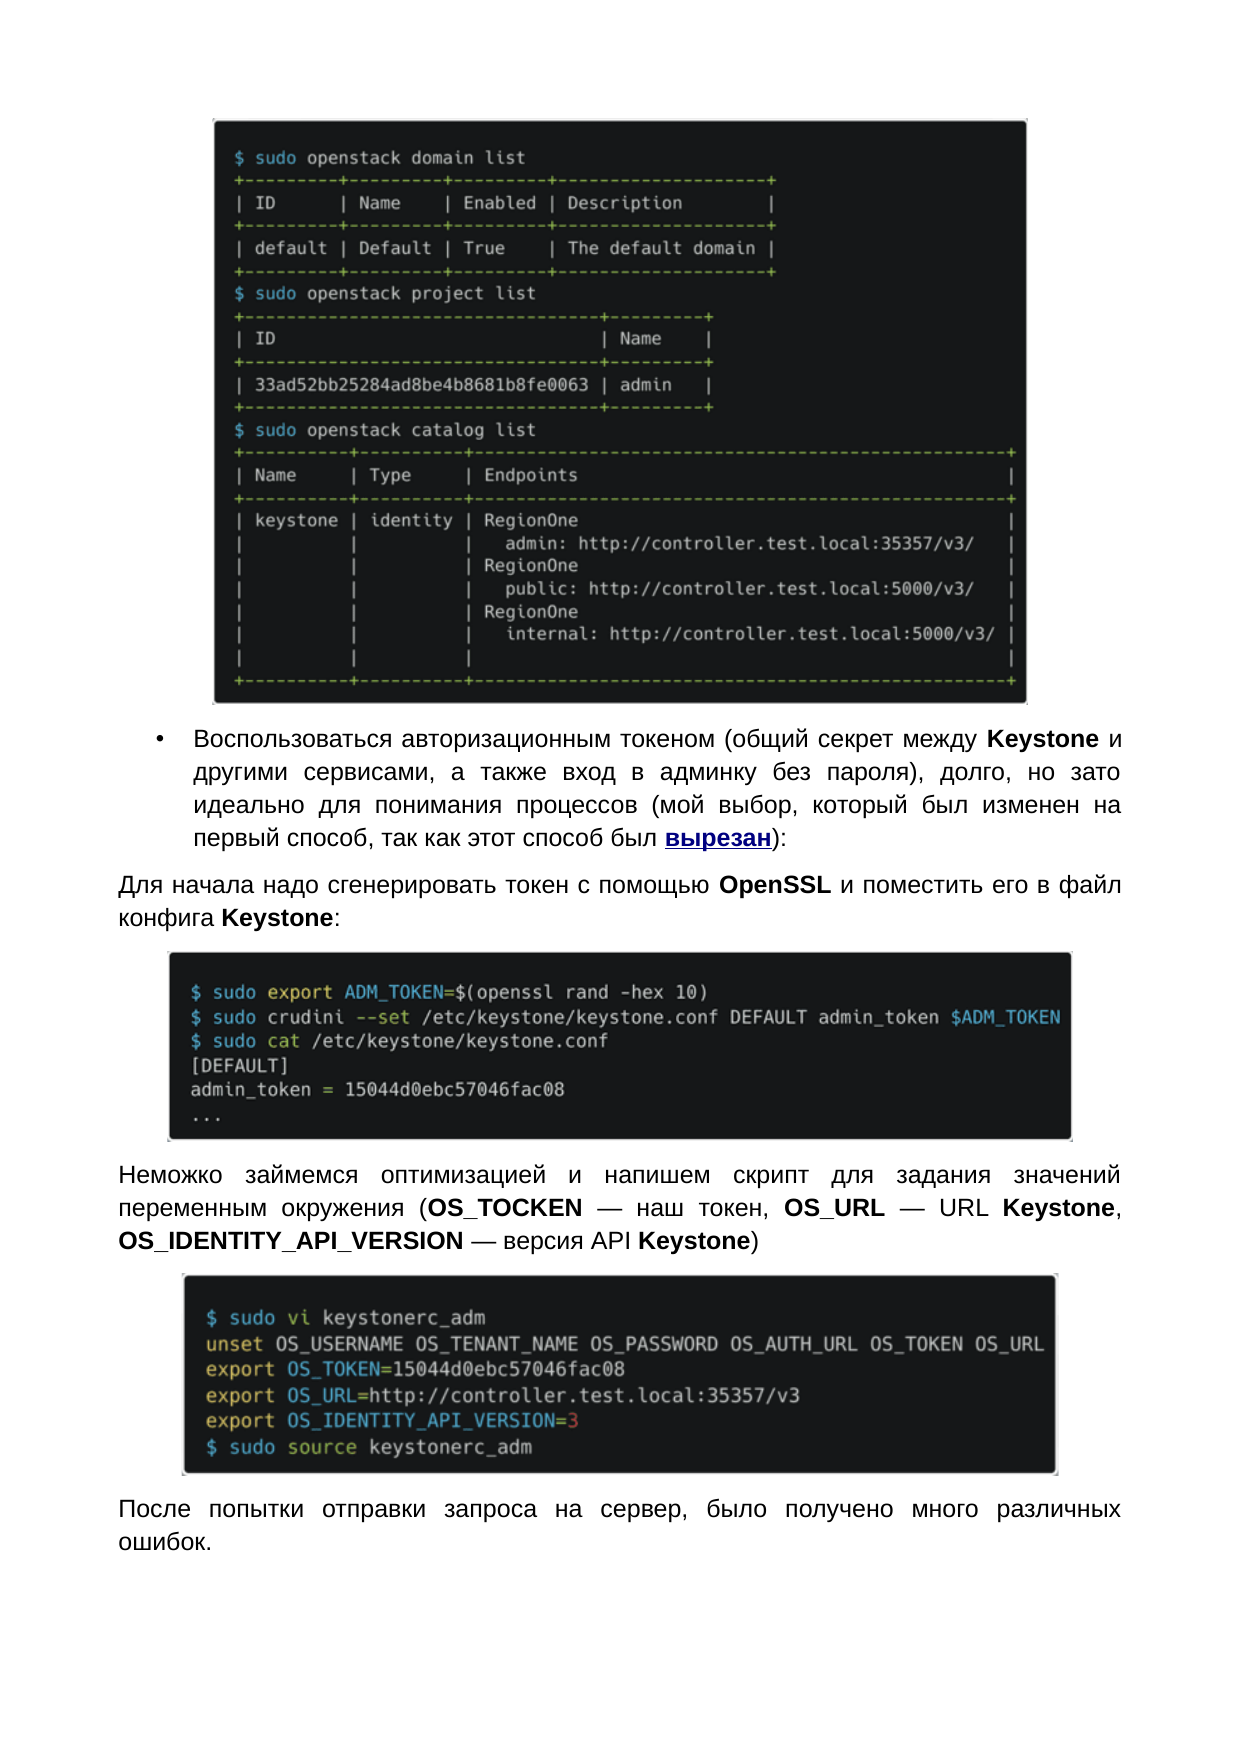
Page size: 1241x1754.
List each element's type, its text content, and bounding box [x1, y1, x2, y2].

text Неможко займемся оптимизацией и напишем скрипт для задания значений переменным окружения (OS_TOCKEN — наш токен, OS_URL — URL Keystone, OS_IDENTITY_API_VERSION — версия API Keystone) [118, 1160, 1122, 1255]
list Воспользоваться авторизационным токеном (общий секрет между Keystone и другими сервисами, а также вход в админку без пароля), долго, но зато идеально для понимания процессов (мой выбор, который был изменен на первый способ, так как этот способ был вырезан): [156, 723, 1122, 851]
text Для начала надо сгенерировать токен с помощью OpenSSL и поместить его в файл конфига Keystone: [118, 870, 1122, 932]
picture [181, 1273, 1059, 1476]
picture [167, 951, 1073, 1142]
text После попытки отправки запроса на сервер, было получено много различных ошибок. [118, 1494, 1122, 1556]
picture [212, 118, 1028, 705]
